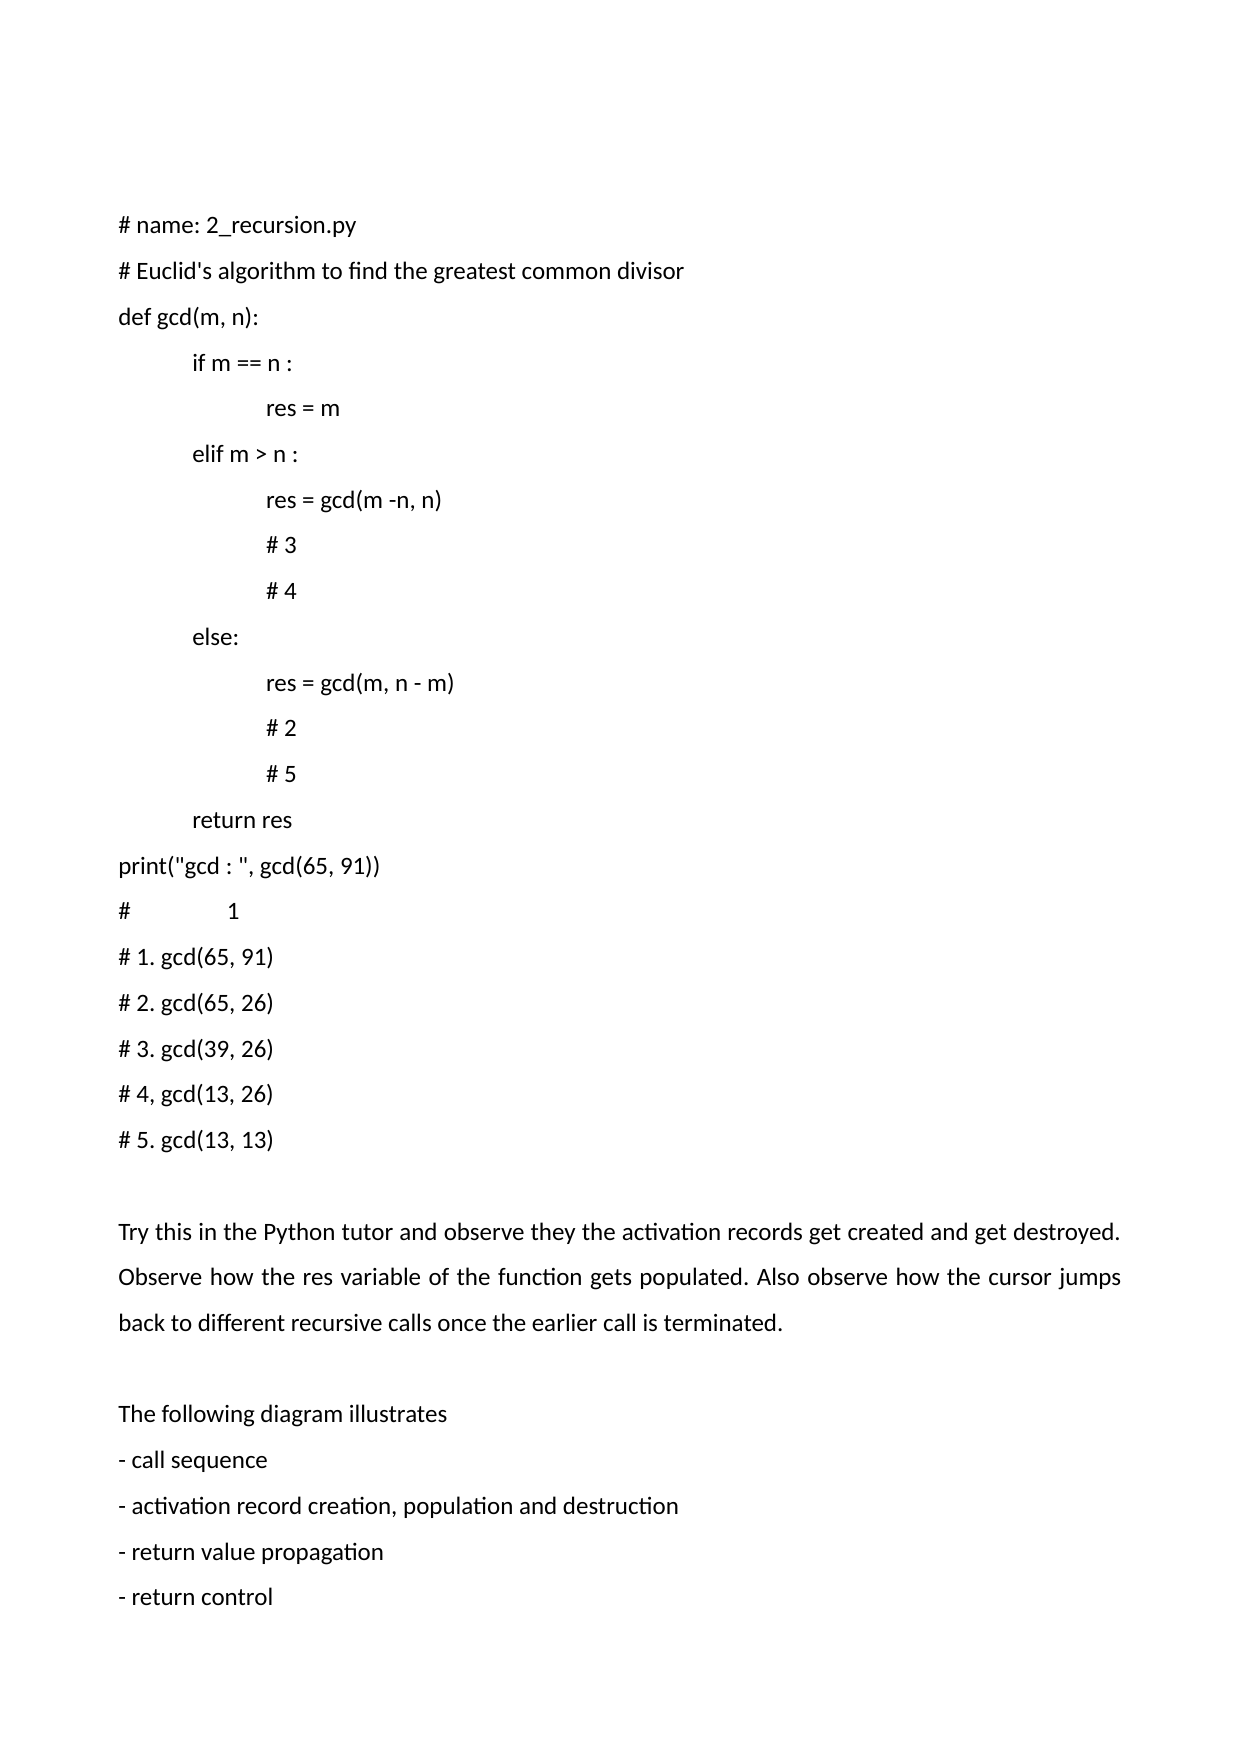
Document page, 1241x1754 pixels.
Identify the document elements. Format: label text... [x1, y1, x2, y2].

text res = m [118, 392, 1122, 423]
text # 1 [118, 896, 1122, 926]
text The following diagram illustrates [118, 1398, 1122, 1429]
text # 2. gcd(65, 26) [118, 987, 1122, 1017]
text # 3. gcd(39, 26) [118, 1033, 1122, 1063]
text return res [118, 804, 1122, 834]
text res = gcd(m, n - m) [118, 667, 1122, 697]
text - activation record creation, population and destruction [118, 1490, 1122, 1521]
text # Euclid's algorithm to find the greatest common divisor [118, 255, 1122, 286]
text # 5. gcd(13, 13) [118, 1124, 1122, 1155]
text # 4 [118, 575, 1122, 606]
text # 4, gcd(13, 26) [118, 1078, 1122, 1109]
text # 3 [118, 530, 1122, 560]
text Try this in the Python tutor and observe they the activation records get created and get destroyed. Observe how the res variable of the function gets populated. Also observe how the cursor jumps back to different recursive calls once the earlier call is terminated. [118, 1216, 1122, 1338]
text elif m > n : [118, 438, 1122, 469]
text - return value propagation [118, 1536, 1122, 1566]
text # name: 2_recursion.py [118, 209, 1122, 240]
text def gcd(m, n): [118, 301, 1122, 332]
text - call sequence [118, 1444, 1122, 1475]
text res = gcd(m -n, n) [118, 484, 1122, 514]
text else: [118, 621, 1122, 652]
text # 2 [118, 713, 1122, 743]
text # 1. gcd(65, 91) [118, 941, 1122, 972]
text print("gcd : ", gcd(65, 91)) [118, 850, 1122, 880]
text if m == n : [118, 347, 1122, 377]
text - return control [118, 1581, 1122, 1612]
text # 5 [118, 758, 1122, 789]
